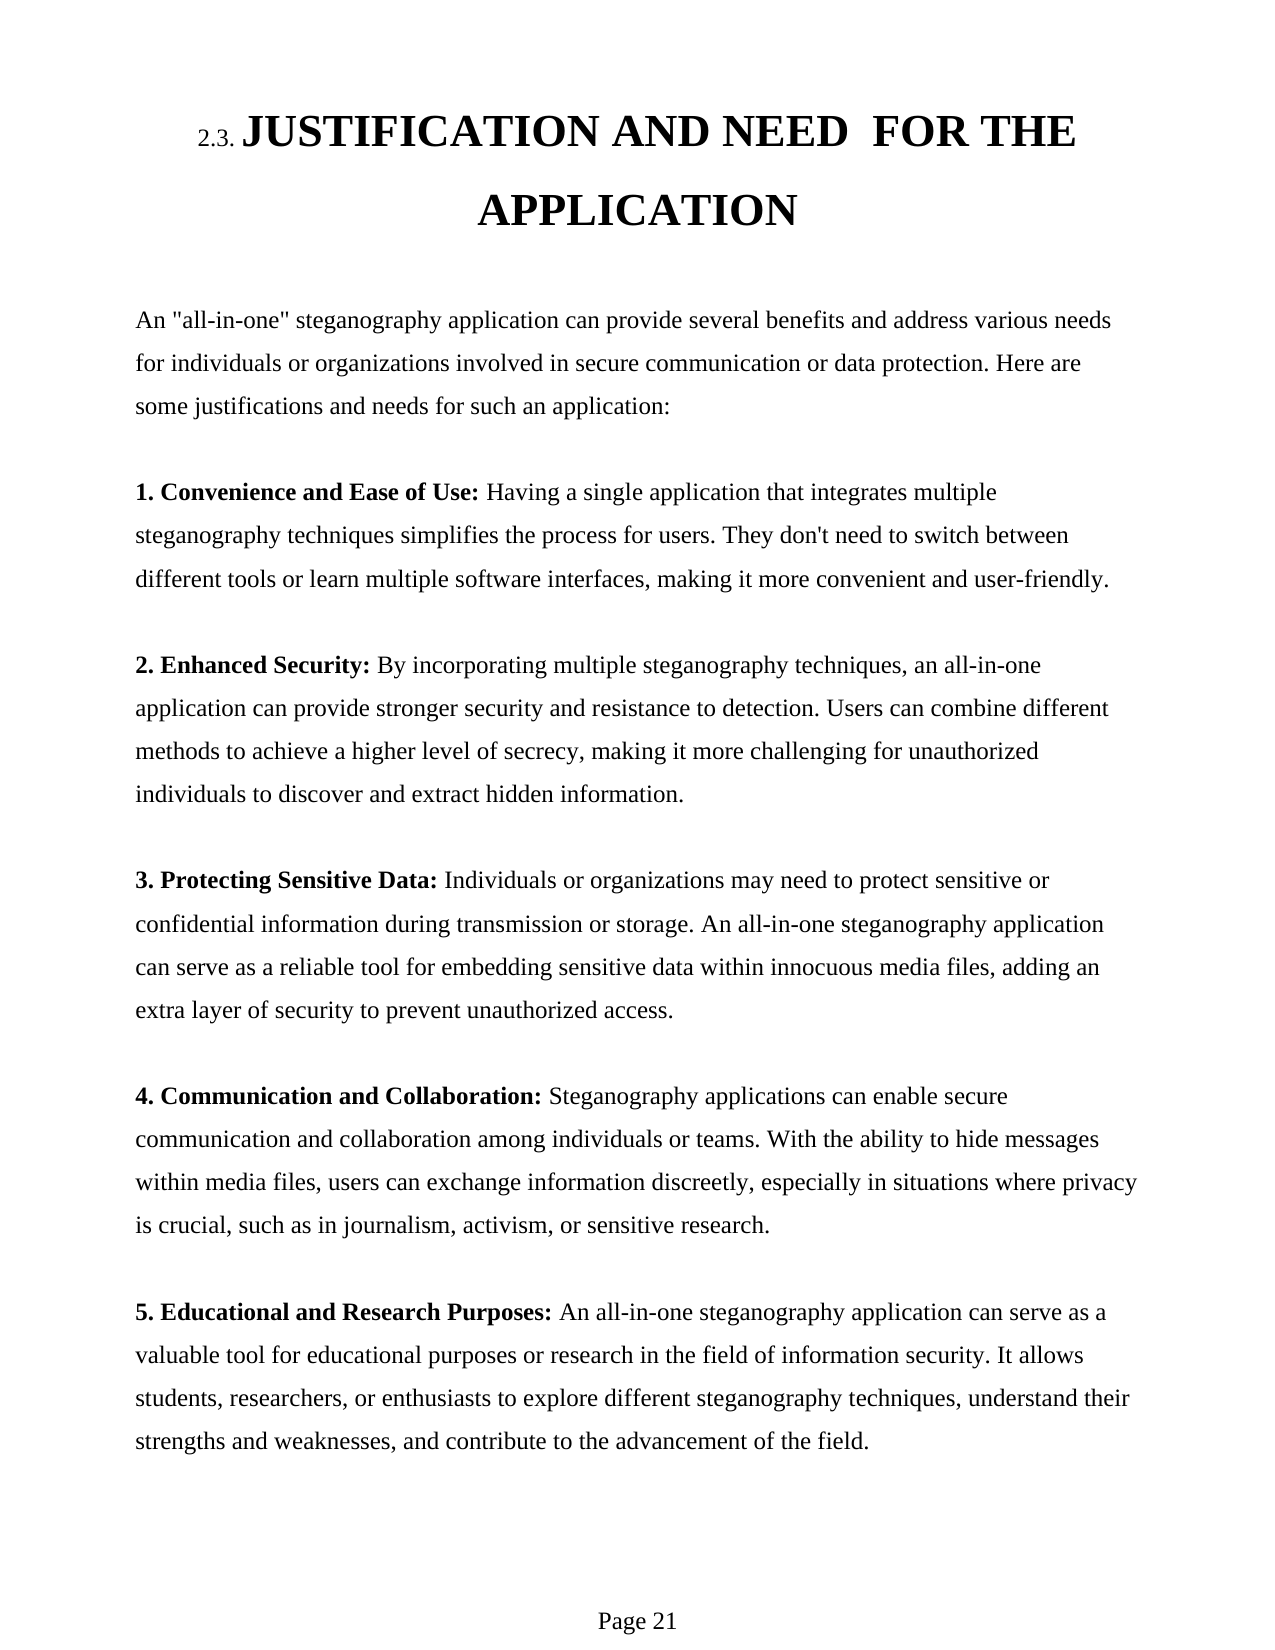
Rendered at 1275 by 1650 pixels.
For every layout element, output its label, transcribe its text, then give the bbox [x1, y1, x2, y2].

text 2.3. JUSTIFICATION AND NEED FOR THE APPLICATION [135, 104, 1140, 236]
text An "all-in-one" steganography application can provide several benefits and address various needs for individuals or organizations involved in secure communication or data protection. Here are some justifications and needs for such an application: [135, 305, 1140, 420]
text 4. Communication and Collaboration: Steganography applications can enable secure communication and collaboration among individuals or teams. With the ability to hide messages within media files, users can exchange information discreetly, especially in situations where privacy is crucial, such as in journalism, activism, or sensitive research. [135, 1081, 1140, 1239]
text 5. Educational and Research Purposes: An all-in-one steganography application can serve as a valuable tool for educational purposes or research in the field of information security. It allows students, researchers, or enthusiasts to explore different steganography techniques, understand their strengths and weaknesses, and contribute to the advancement of the field. [135, 1297, 1140, 1455]
text 3. Protecting Sensitive Data: Individuals or organizations may need to protect sensitive or confidential information during transmission or storage. An all-in-one steganography application can serve as a reliable tool for embedding sensitive data within innocuous media files, adding an extra layer of security to prevent unauthorized access. [135, 866, 1140, 1024]
text 2. Enhanced Security: By incorporating multiple steganography techniques, an all-in-one application can provide stronger security and resistance to detection. Users can combine different methods to achieve a higher level of secrecy, making it more challenging for unauthorized individuals to discover and extract hidden information. [135, 650, 1140, 808]
text 1. Convenience and Ease of Use: Having a single application that integrates multiple steganography techniques simplifies the process for users. They don't need to switch between different tools or learn multiple software interfaces, making it more convenient and user-friendly. [135, 477, 1140, 592]
